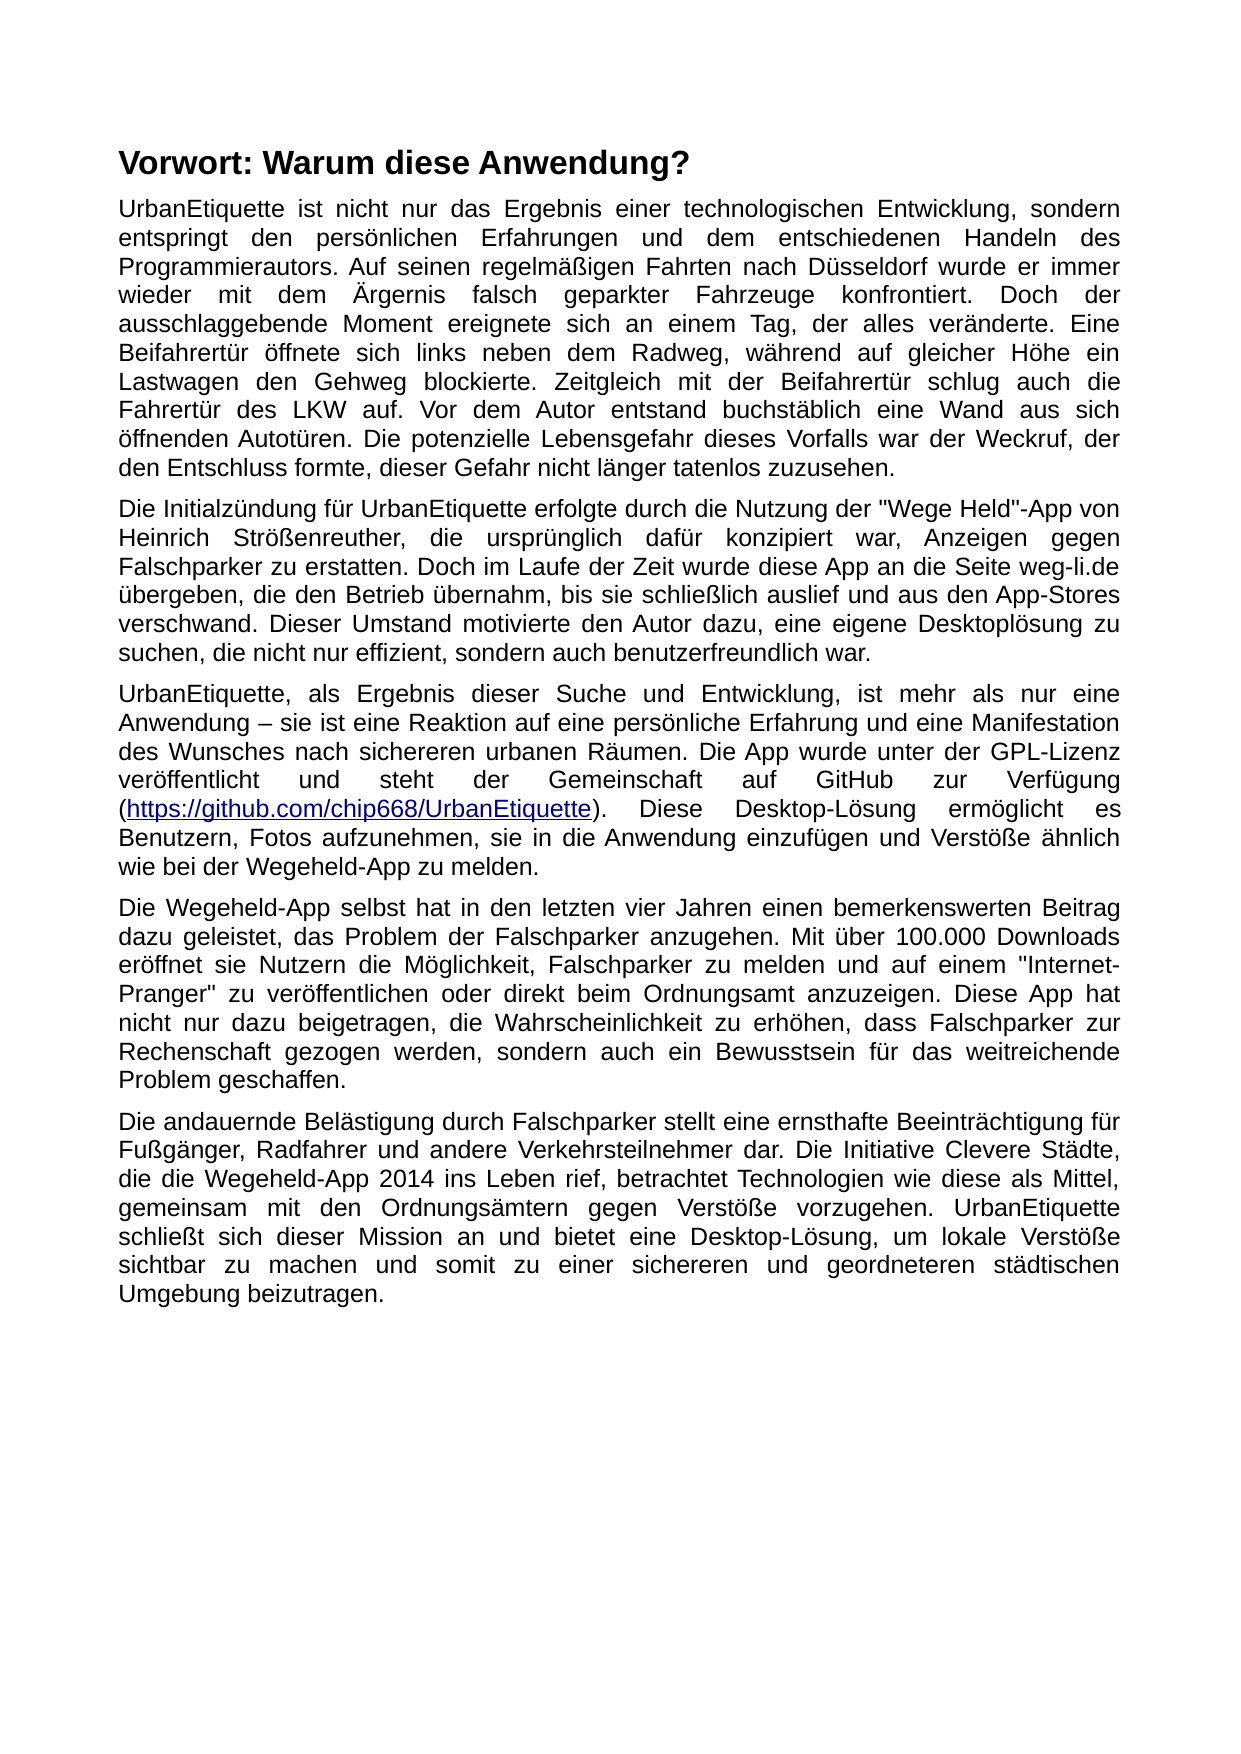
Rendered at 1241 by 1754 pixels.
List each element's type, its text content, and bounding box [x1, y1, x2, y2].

text Die Wegeheld-App selbst hat in den letzten vier Jahren einen bemerkenswerten Beitrag dazu geleistet, das Problem der Falschparker anzugehen. Mit über 100.000 Downloads eröffnet sie Nutzern die Möglichkeit, Falschparker zu melden und auf einem "Internet-Pranger" zu veröffentlichen oder direkt beim Ordnungsamt anzuzeigen. Diese App hat nicht nur dazu beigetragen, die Wahrscheinlichkeit zu erhöhen, dass Falschparker zur Rechenschaft gezogen werden, sondern auch ein Bewusstsein für das weitreichende Problem geschaffen. [118, 893, 1122, 1094]
text Die andauernde Belästigung durch Falschparker stellt eine ernsthafte Beeinträchtigung für Fußgänger, Radfahrer und andere Verkehrsteilnehmer dar. Die Initiative Clevere Städte, die die Wegeheld-App 2014 ins Leben rief, betrachtet Technologien wie diese als Mittel, gemeinsam mit den Ordnungsämtern gegen Verstöße vorzugehen. UrbanEtiquette schließt sich dieser Mission an und bietet eine Desktop-Lösung, um lokale Verstöße sichtbar zu machen und somit zu einer sichereren und geordneteren städtischen Umgebung beizutragen. [118, 1107, 1122, 1308]
text UrbanEtiquette, als Ergebnis dieser Suche und Entwicklung, ist mehr als nur eine Anwendung – sie ist eine Reaktion auf eine persönliche Erfahrung und eine Manifestation des Wunsches nach sichereren urbanen Räumen. Die App wurde unter der GPL-Lizenz veröffentlicht und steht der Gemeinschaft auf GitHub zur Verfügung (https://github.com/chip668/UrbanEtiquette). Diese Desktop-Lösung ermöglicht es Benutzern, Fotos aufzunehmen, sie in die Anwendung einzufügen und Verstöße ähnlich wie bei der Wegeheld-App zu melden. [118, 679, 1122, 881]
text Die Initialzündung für UrbanEtiquette erfolgte durch die Nutzung der "Wege Held"-App von Heinrich Strößenreuther, die ursprünglich dafür konzipiert war, Anzeigen gegen Falschparker zu erstatten. Doch im Laufe der Zeit wurde diese App an die Seite weg-li.de übergeben, die den Betrieb übernahm, bis sie schließlich auslief und aus den App-Stores verschwand. Dieser Umstand motivierte den Autor dazu, eine eigene Desktoplösung zu suchen, die nicht nur effizient, sondern auch benutzerfreundlich war. [118, 494, 1122, 667]
text UrbanEtiquette ist nicht nur das Ergebnis einer technologischen Entwicklung, sondern entspringt den persönlichen Erfahrungen und dem entschiedenen Handeln des Programmierautors. Auf seinen regelmäßigen Fahrten nach Düsseldorf wurde er immer wieder mit dem Ärgernis falsch geparkter Fahrzeuge konfrontiert. Doch der ausschlaggebende Moment ereignete sich an einem Tag, der alles veränderte. Eine Beifahrertür öffnete sich links neben dem Radweg, während auf gleicher Höhe ein Lastwagen den Gehweg blockierte. Zeitgleich mit der Beifahrertür schlug auch die Fahrertür des LKW auf. Vor dem Autor entstand buchstäblich eine Wand aus sich öffnenden Autotüren. Die potenzielle Lebensgefahr dieses Vorfalls war der Weckruf, der den Entschluss formte, dieser Gefahr nicht länger tatenlos zuzusehen. [118, 194, 1122, 482]
subtitle Vorwort: Warum diese Anwendung? [118, 143, 1122, 182]
